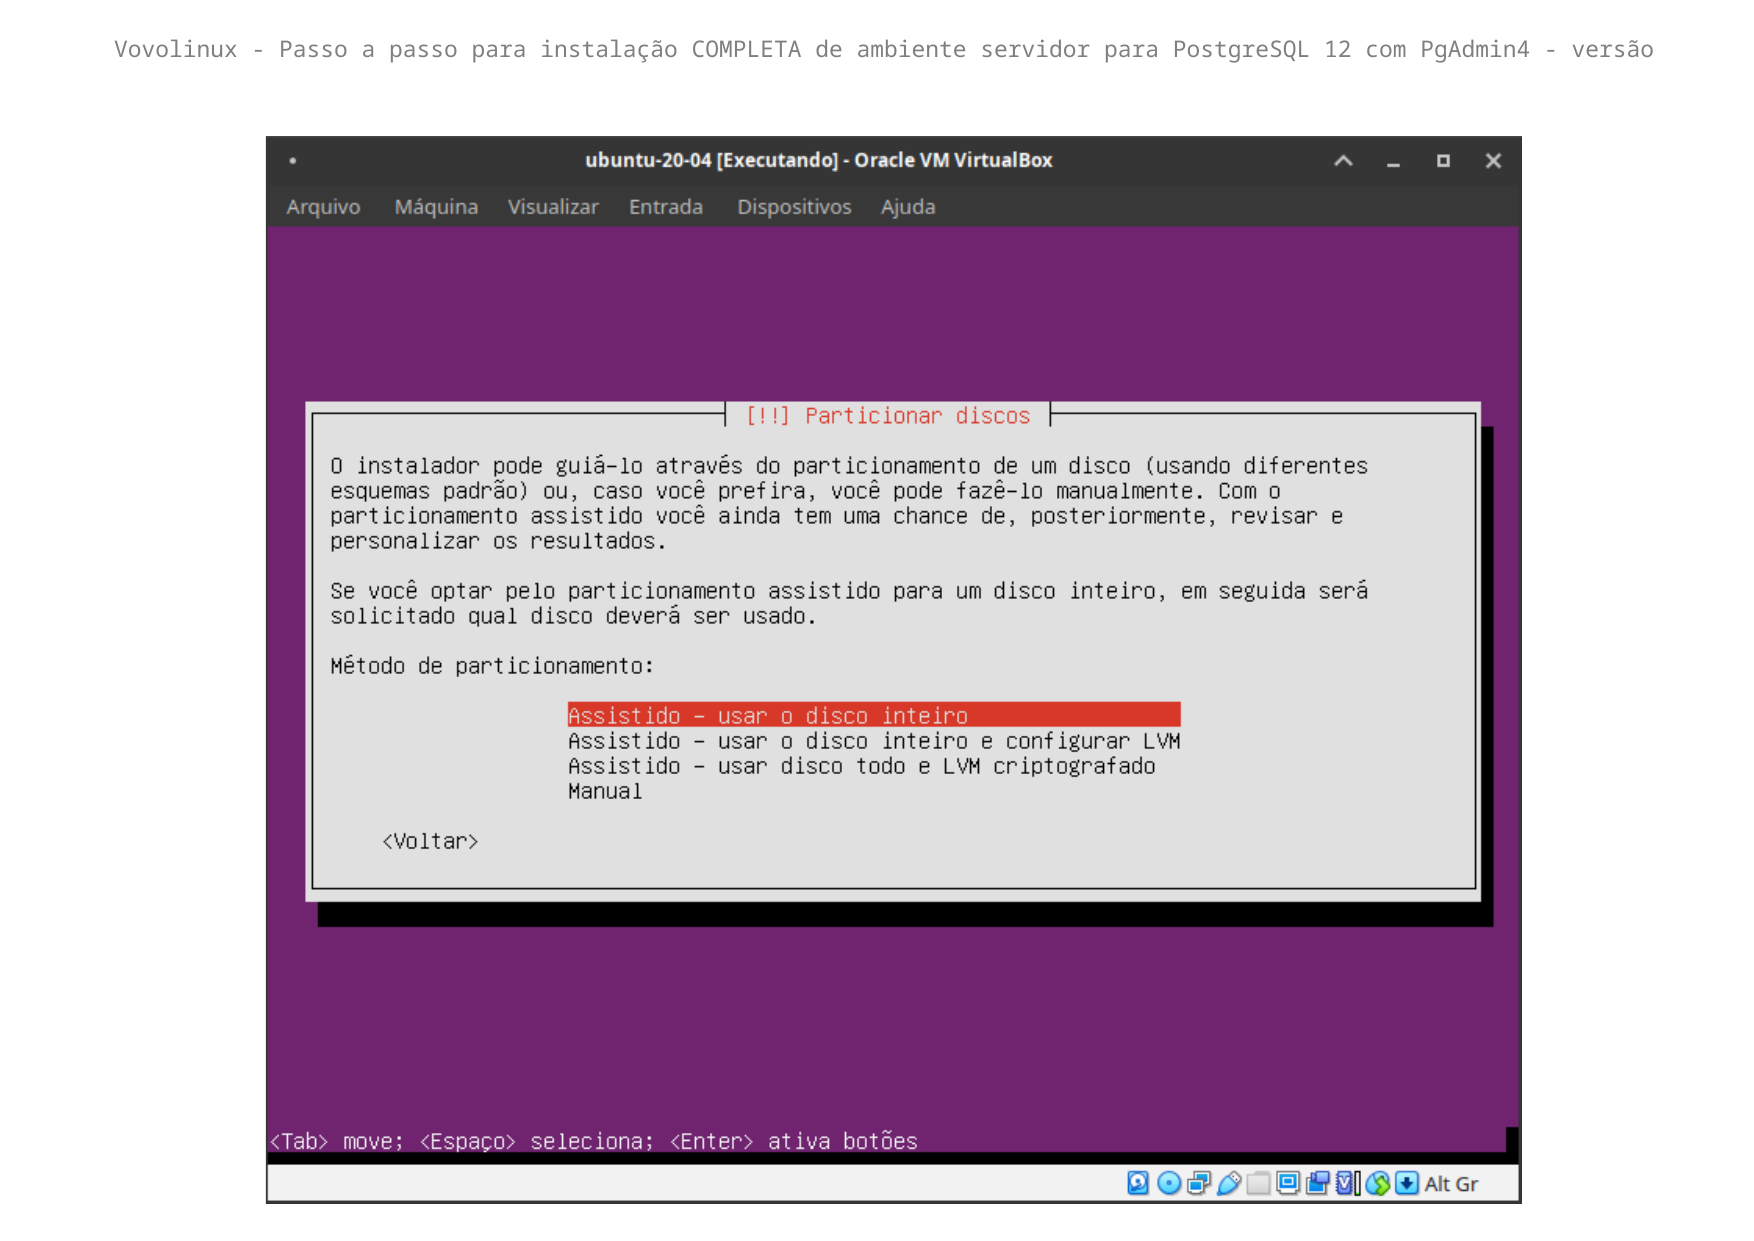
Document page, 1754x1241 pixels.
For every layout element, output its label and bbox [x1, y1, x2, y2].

picture [265, 136, 1522, 1204]
